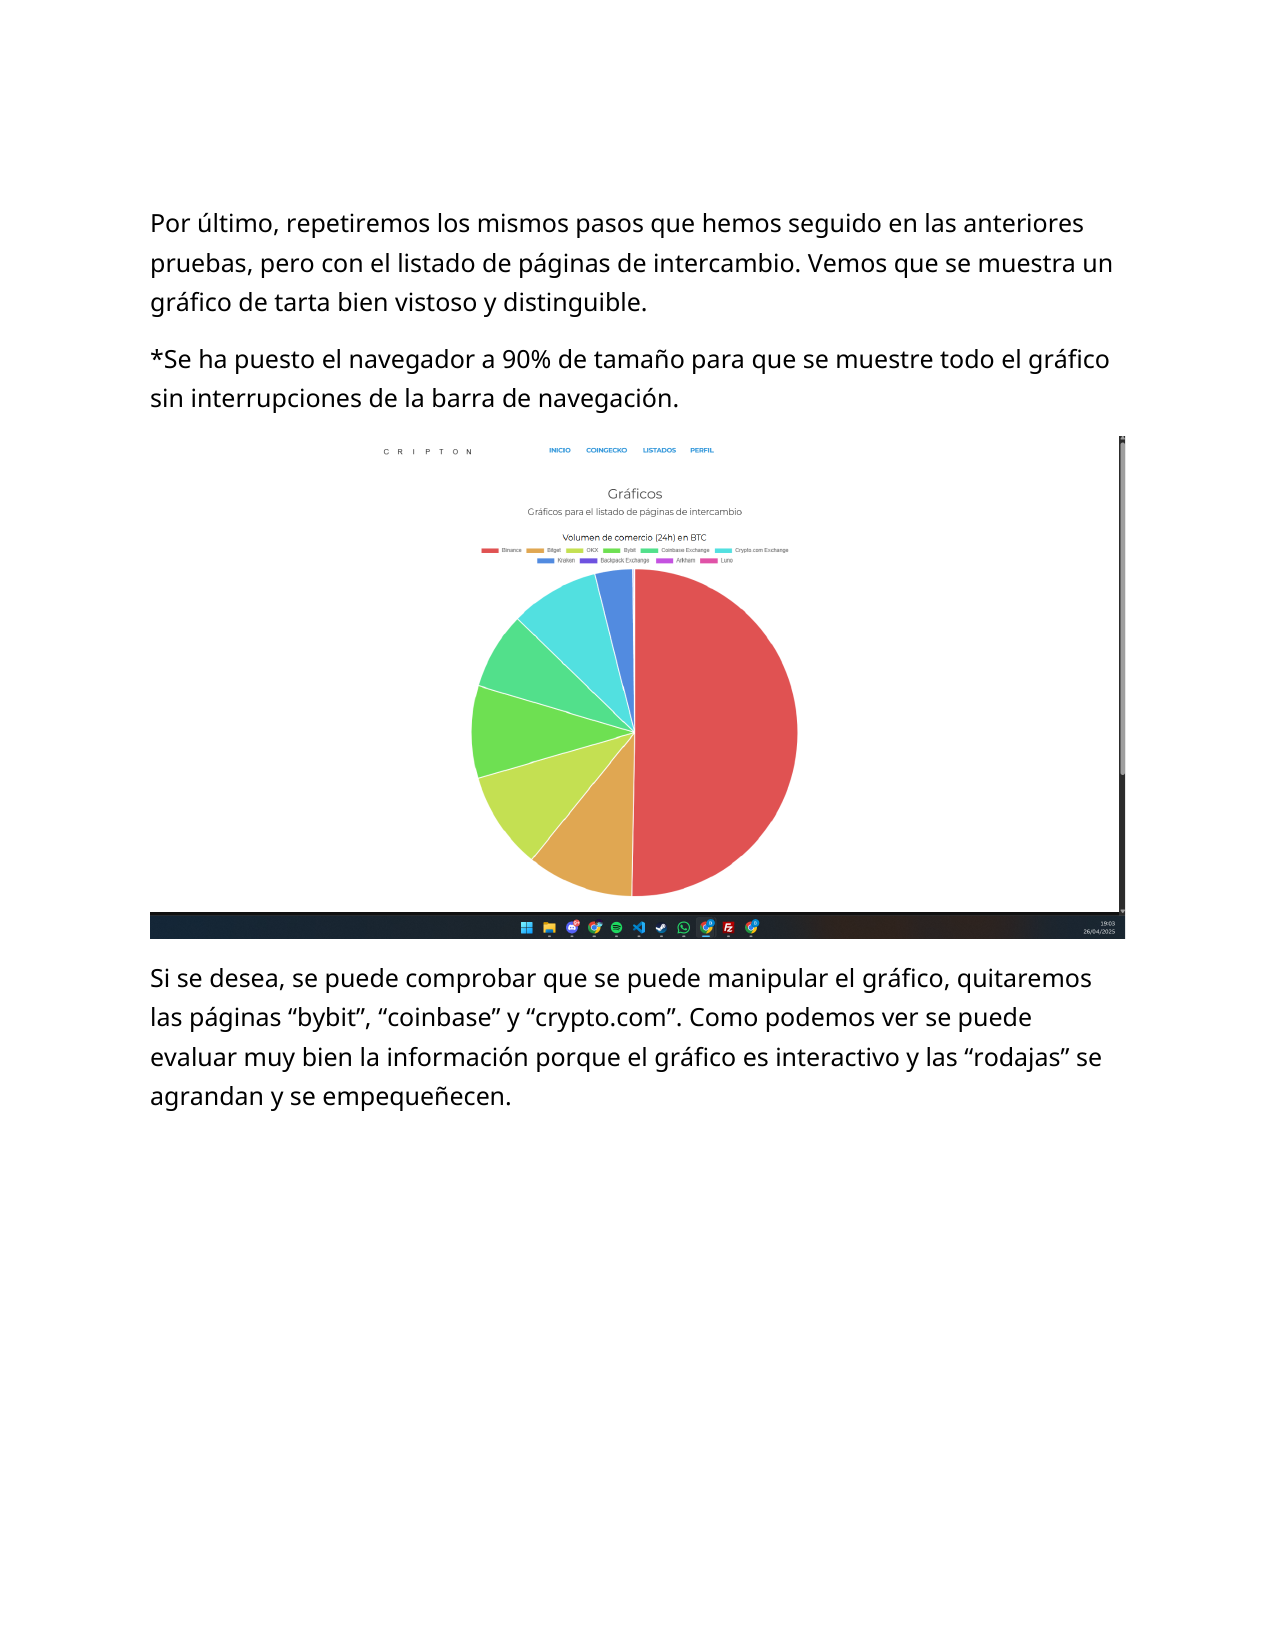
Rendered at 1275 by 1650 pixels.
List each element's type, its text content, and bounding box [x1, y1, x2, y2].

text *Se ha puesto el navegador a 90% de tamaño para que se muestre todo el gráfico sin interrupciones de la barra de navegación. [150, 341, 1125, 415]
text Por último, repetiremos los mismos pasos que hemos seguido en las anteriores pruebas, pero con el listado de páginas de intercambio. Vemos que se muestra un gráfico de tarta bien vistoso y distinguible. [150, 206, 1125, 319]
text Si se desea, se puede comprobar que se puede manipular el gráfico, quitaremos las páginas “bybit”, “coinbase” y “crypto.com”. Como podemos ver se puede evaluar muy bien la información porque el gráfico es interactivo y las “rodajas” se agrandan y se empequeñecen. [150, 961, 1125, 1113]
